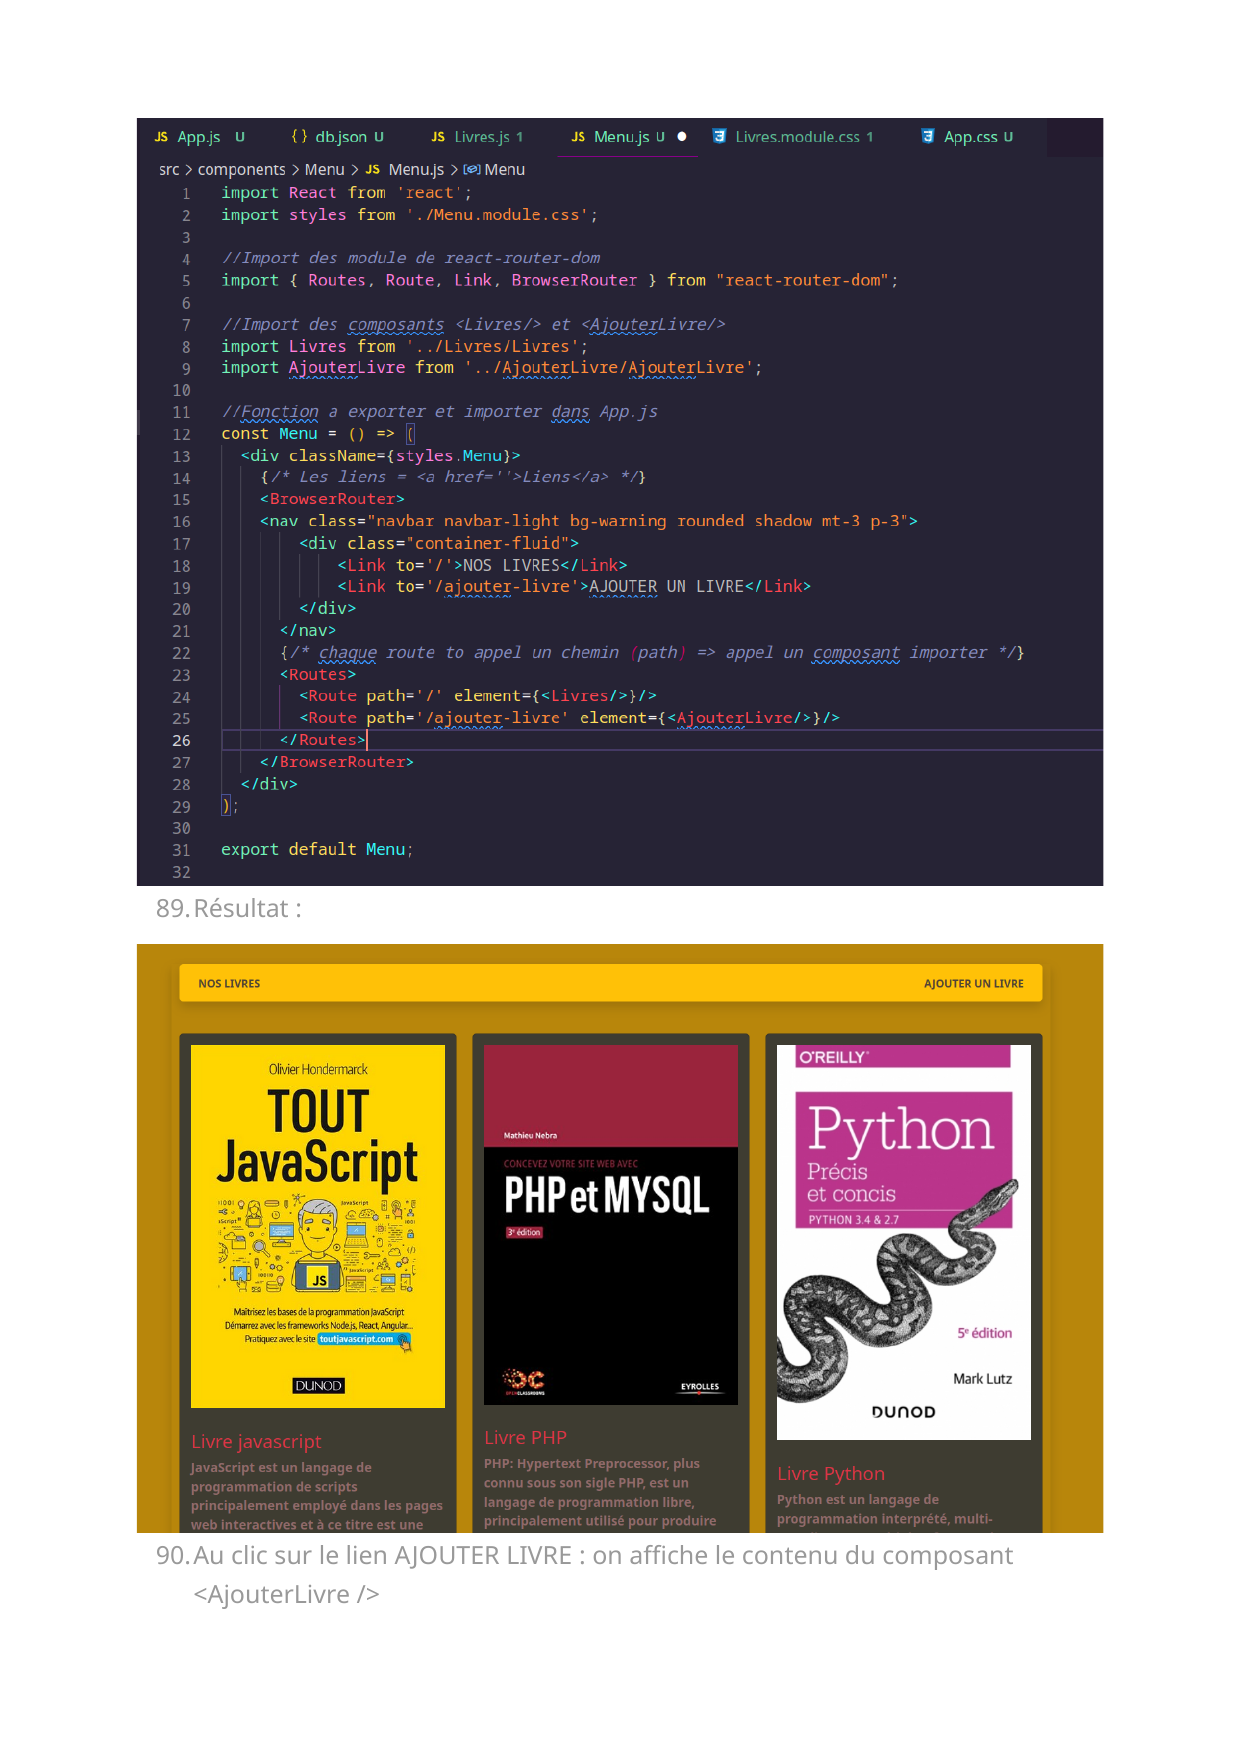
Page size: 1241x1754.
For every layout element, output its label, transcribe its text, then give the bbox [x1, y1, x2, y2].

picture [136, 118, 1104, 886]
picture [136, 944, 1104, 1533]
list Au clic sur le lien AJOUTER LIVRE : on affiche le contenu du composant <AjouterLivre /> [156, 945, 1122, 1611]
list Résultat : [156, 118, 1122, 925]
